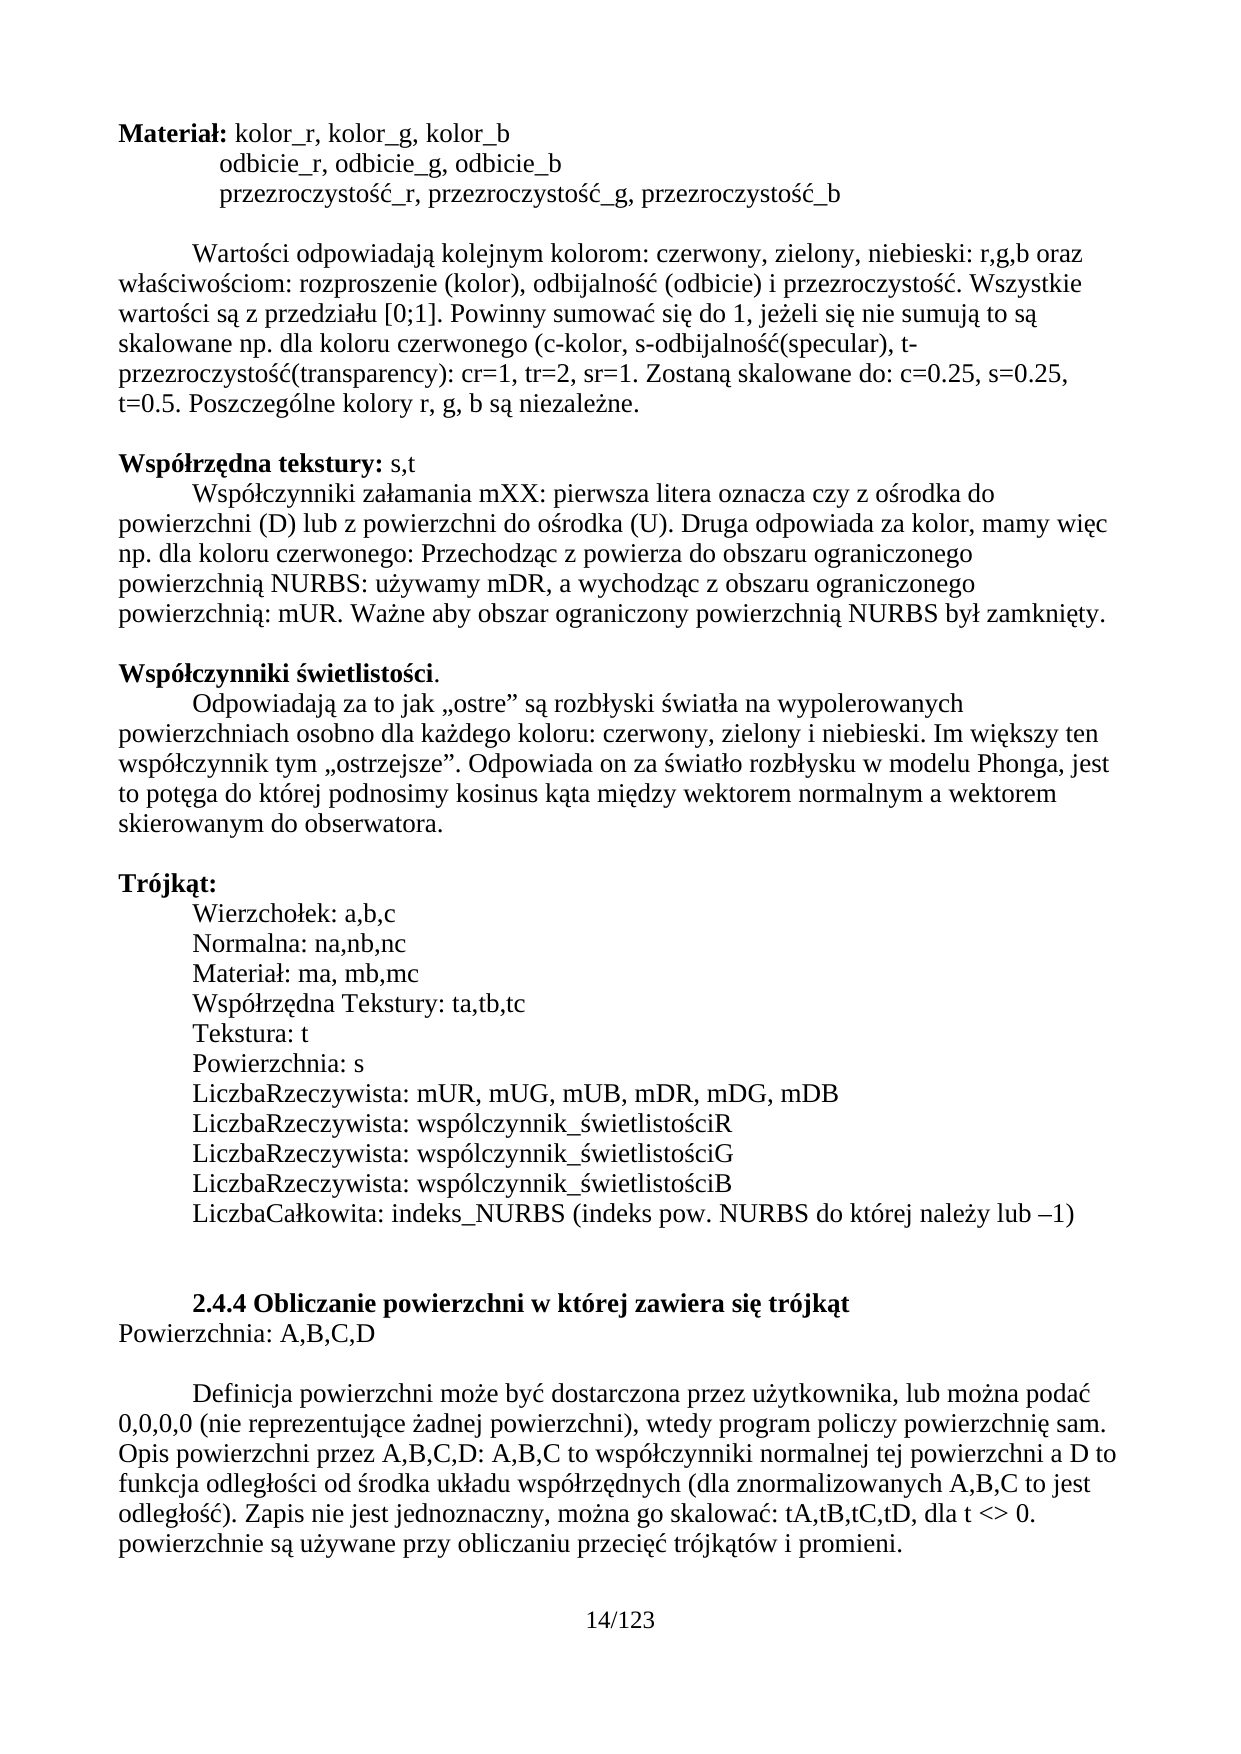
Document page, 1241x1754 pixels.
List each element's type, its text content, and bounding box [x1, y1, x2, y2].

text Normalna: na,nb,nc [118, 928, 1122, 958]
text LiczbaRzeczywista: wspólczynnik_świetlistościR [118, 1108, 1122, 1138]
text Powierzchnia: A,B,C,D [118, 1318, 1122, 1348]
text Współrzędna Tekstury: ta,tb,tc [118, 988, 1122, 1018]
text Współczynniki świetlistości. [118, 658, 1122, 688]
text LiczbaRzeczywista: mUR, mUG, mUB, mDR, mDG, mDB [118, 1078, 1122, 1108]
text Wierzchołek: a,b,c [118, 898, 1122, 928]
text Materiał: kolor_r, kolor_g, kolor_b [118, 118, 1122, 148]
text przezroczystość_r, przezroczystość_g, przezroczystość_b [118, 178, 1122, 208]
text Powierzchnia: s [118, 1048, 1122, 1078]
text Wartości odpowiadają kolejnym kolorom: czerwony, zielony, niebieski: r,g,b oraz właściwościom: rozproszenie (kolor), odbijalność (odbicie) i przezroczystość. Wszystkie wartości są z przedziału [0;1]. Powinny sumować się do 1, jeżeli się nie sumują to są skalowane np. dla koloru czerwonego (c-kolor, s-odbijalność(specular), t-przezroczystość(transparency): cr=1, tr=2, sr=1. Zostaną skalowane do: c=0.25, s=0.25, t=0.5. Poszczególne kolory r, g, b są niezależne. [118, 238, 1122, 418]
text LiczbaRzeczywista: wspólczynnik_świetlistościB [118, 1168, 1122, 1198]
text Współrzędna tekstury: s,t [118, 448, 1122, 478]
text Materiał: ma, mb,mc [118, 958, 1122, 988]
text LiczbaRzeczywista: wspólczynnik_świetlistościG [118, 1138, 1122, 1168]
text Definicja powierzchni może być dostarczona przez użytkownika, lub można podać 0,0,0,0 (nie reprezentujące żadnej powierzchni), wtedy program policzy powierzchnię sam. Opis powierzchni przez A,B,C,D: A,B,C to współczynniki normalnej tej powierzchni a D to funkcja odległości od środka układu współrzędnych (dla znormalizowanych A,B,C to jest odległość). Zapis nie jest jednoznaczny, można go skalować: tA,tB,tC,tD, dla t <> 0. powierzchnie są używane przy obliczaniu przecięć trójkątów i promieni. [118, 1378, 1122, 1558]
text Trójkąt: [118, 868, 1122, 898]
text LiczbaCałkowita: indeks_NURBS (indeks pow. NURBS do której należy lub –1) [192, 1198, 1122, 1228]
text 2.4.4 Obliczanie powierzchni w której zawiera się trójkąt [118, 1288, 1122, 1318]
text Współczynniki załamania mXX: pierwsza litera oznacza czy z ośrodka do powierzchni (D) lub z powierzchni do ośrodka (U). Druga odpowiada za kolor, mamy więc np. dla koloru czerwonego: Przechodząc z powierza do obszaru ograniczonego powierzchnią NURBS: używamy mDR, a wychodząc z obszaru ograniczonego powierzchnią: mUR. Ważne aby obszar ograniczony powierzchnią NURBS był zamknięty. [118, 478, 1122, 628]
text Odpowiadają za to jak „ostre” są rozbłyski światła na wypolerowanych powierzchniach osobno dla każdego koloru: czerwony, zielony i niebieski. Im większy ten współczynnik tym „ostrzejsze”. Odpowiada on za światło rozbłysku w modelu Phonga, jest to potęga do której podnosimy kosinus kąta między wektorem normalnym a wektorem skierowanym do obserwatora. [118, 688, 1122, 838]
text odbicie_r, odbicie_g, odbicie_b [118, 148, 1122, 178]
text Tekstura: t [118, 1018, 1122, 1048]
